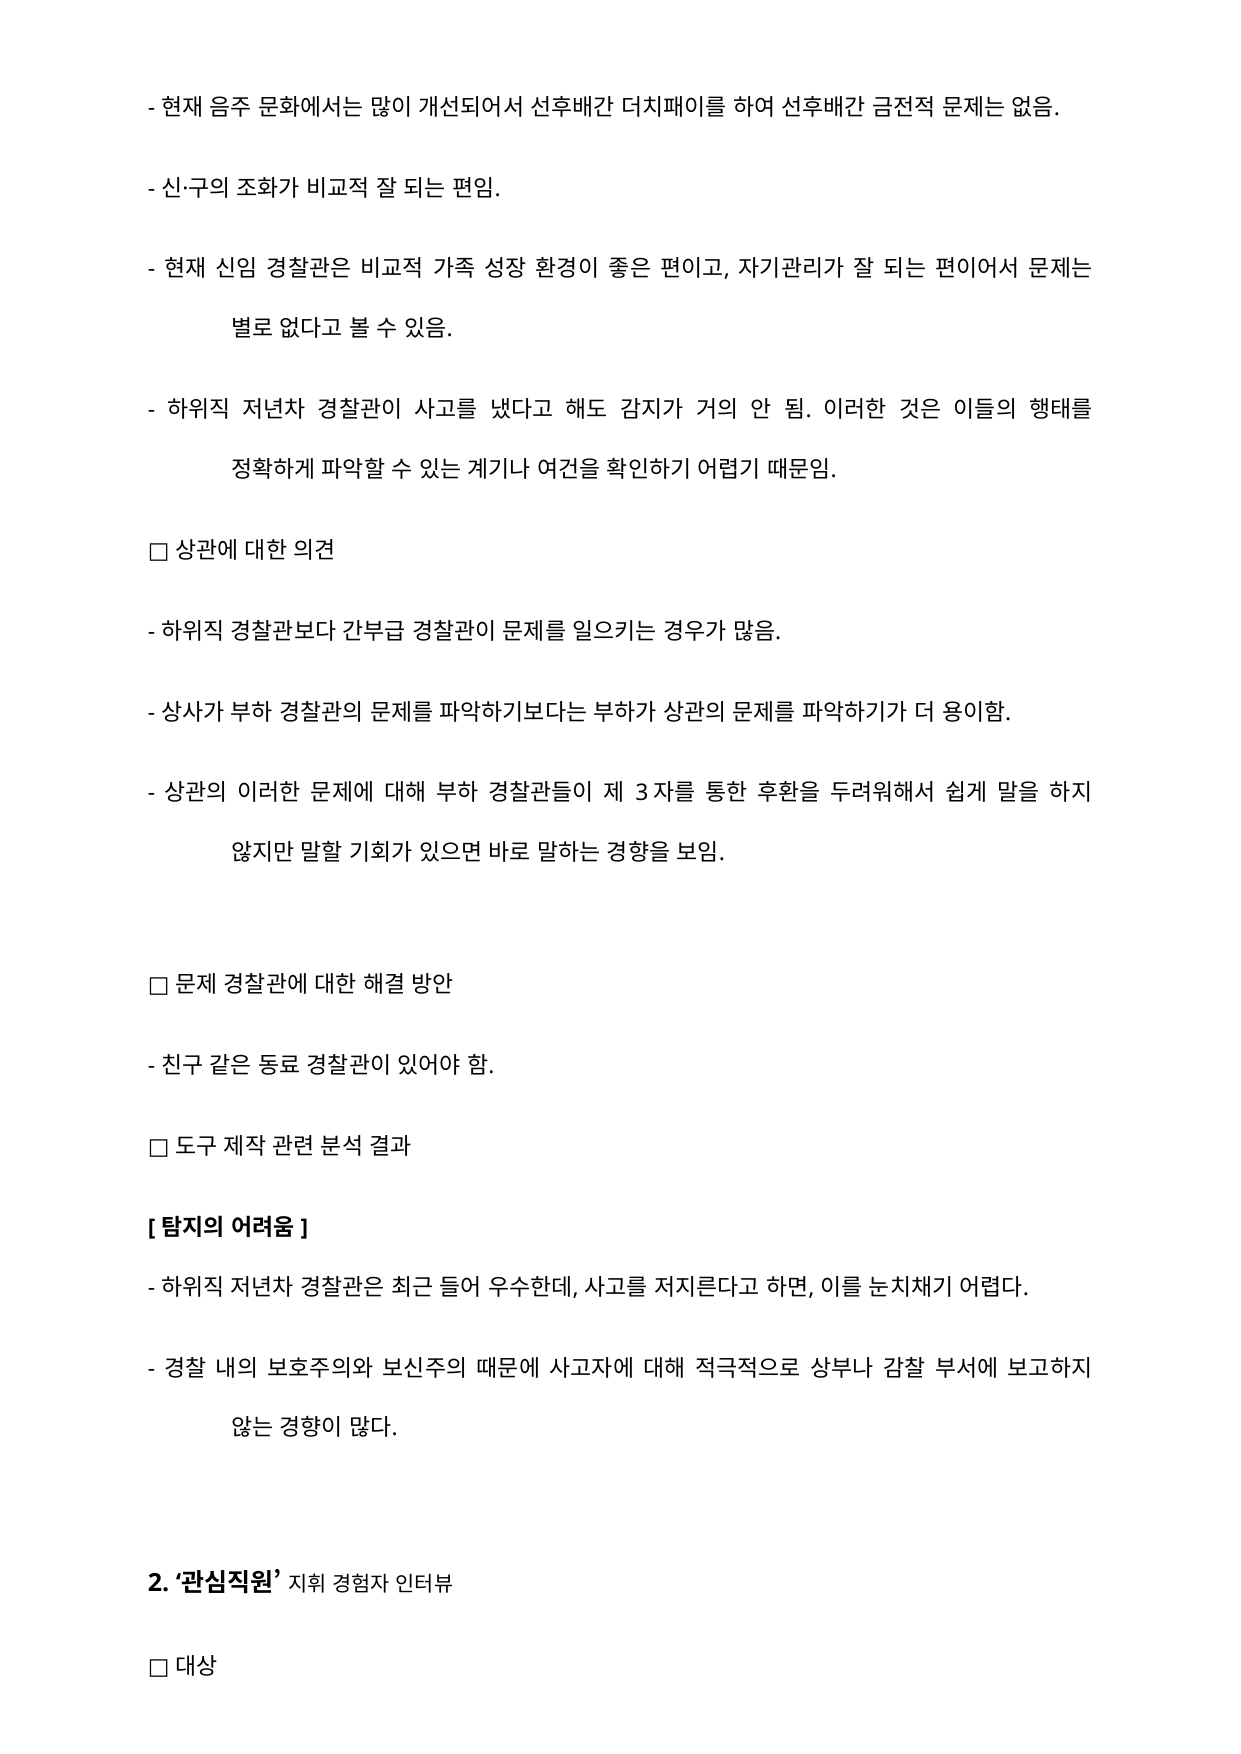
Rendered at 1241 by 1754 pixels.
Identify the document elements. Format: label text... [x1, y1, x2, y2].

text - 현재 신임 경찰관은 비교적 가족 성장 환경이 좋은 편이고, 자기관리가 잘 되는 편이어서 문제는 별로 없다고 볼 수 있음. [148, 250, 1093, 343]
text - 친구 같은 동료 경찰관이 있어야 함. [148, 1047, 1093, 1080]
text - 하위직 저년차 경찰관이 사고를 냈다고 해도 감지가 거의 안 됨. 이러한 것은 이들의 행태를 정확하게 파악할 수 있는 계기나 여건을 확인하기 어렵기 때문임. [148, 391, 1093, 484]
text - 하위직 저년차 경찰관은 최근 들어 우수한데, 사고를 저지른다고 하면, 이를 눈치채기 어렵다. [148, 1268, 1093, 1302]
text - 상관의 이러한 문제에 대해 부하 경찰관들이 제 3자를 통한 후환을 두려워해서 쉽게 말을 하지 않지만 말할 기회가 있으면 바로 말하는 경향을 보임. [148, 774, 1093, 867]
text - 하위직 경찰관보다 간부급 경찰관이 문제를 일으키는 경우가 많음. [148, 612, 1093, 646]
text □ 상관에 대한 의견 [148, 532, 1093, 565]
text 2. ‘관심직원’ 지휘 경험자 인터뷰 [148, 1562, 1093, 1598]
text □ 도구 제작 관련 분석 결과 [148, 1128, 1093, 1161]
text [ 탐지의 어려움 ] [148, 1208, 1093, 1242]
text □ 문제 경찰관에 대한 해결 방안 [148, 966, 1093, 999]
text □ 대상 [148, 1648, 1093, 1681]
text - 경찰 내의 보호주의와 보신주의 때문에 사고자에 대해 적극적으로 상부나 감찰 부서에 보고하지 않는 경향이 많다. [148, 1349, 1093, 1443]
text - 신·구의 조화가 비교적 잘 되는 편임. [148, 169, 1093, 203]
text - 현재 음주 문화에서는 많이 개선되어서 선후배간 더치패이를 하여 선후배간 금전적 문제는 없음. [148, 88, 1093, 122]
text - 상사가 부하 경찰관의 문제를 파악하기보다는 부하가 상관의 문제를 파악하기가 더 용이함. [148, 693, 1093, 727]
